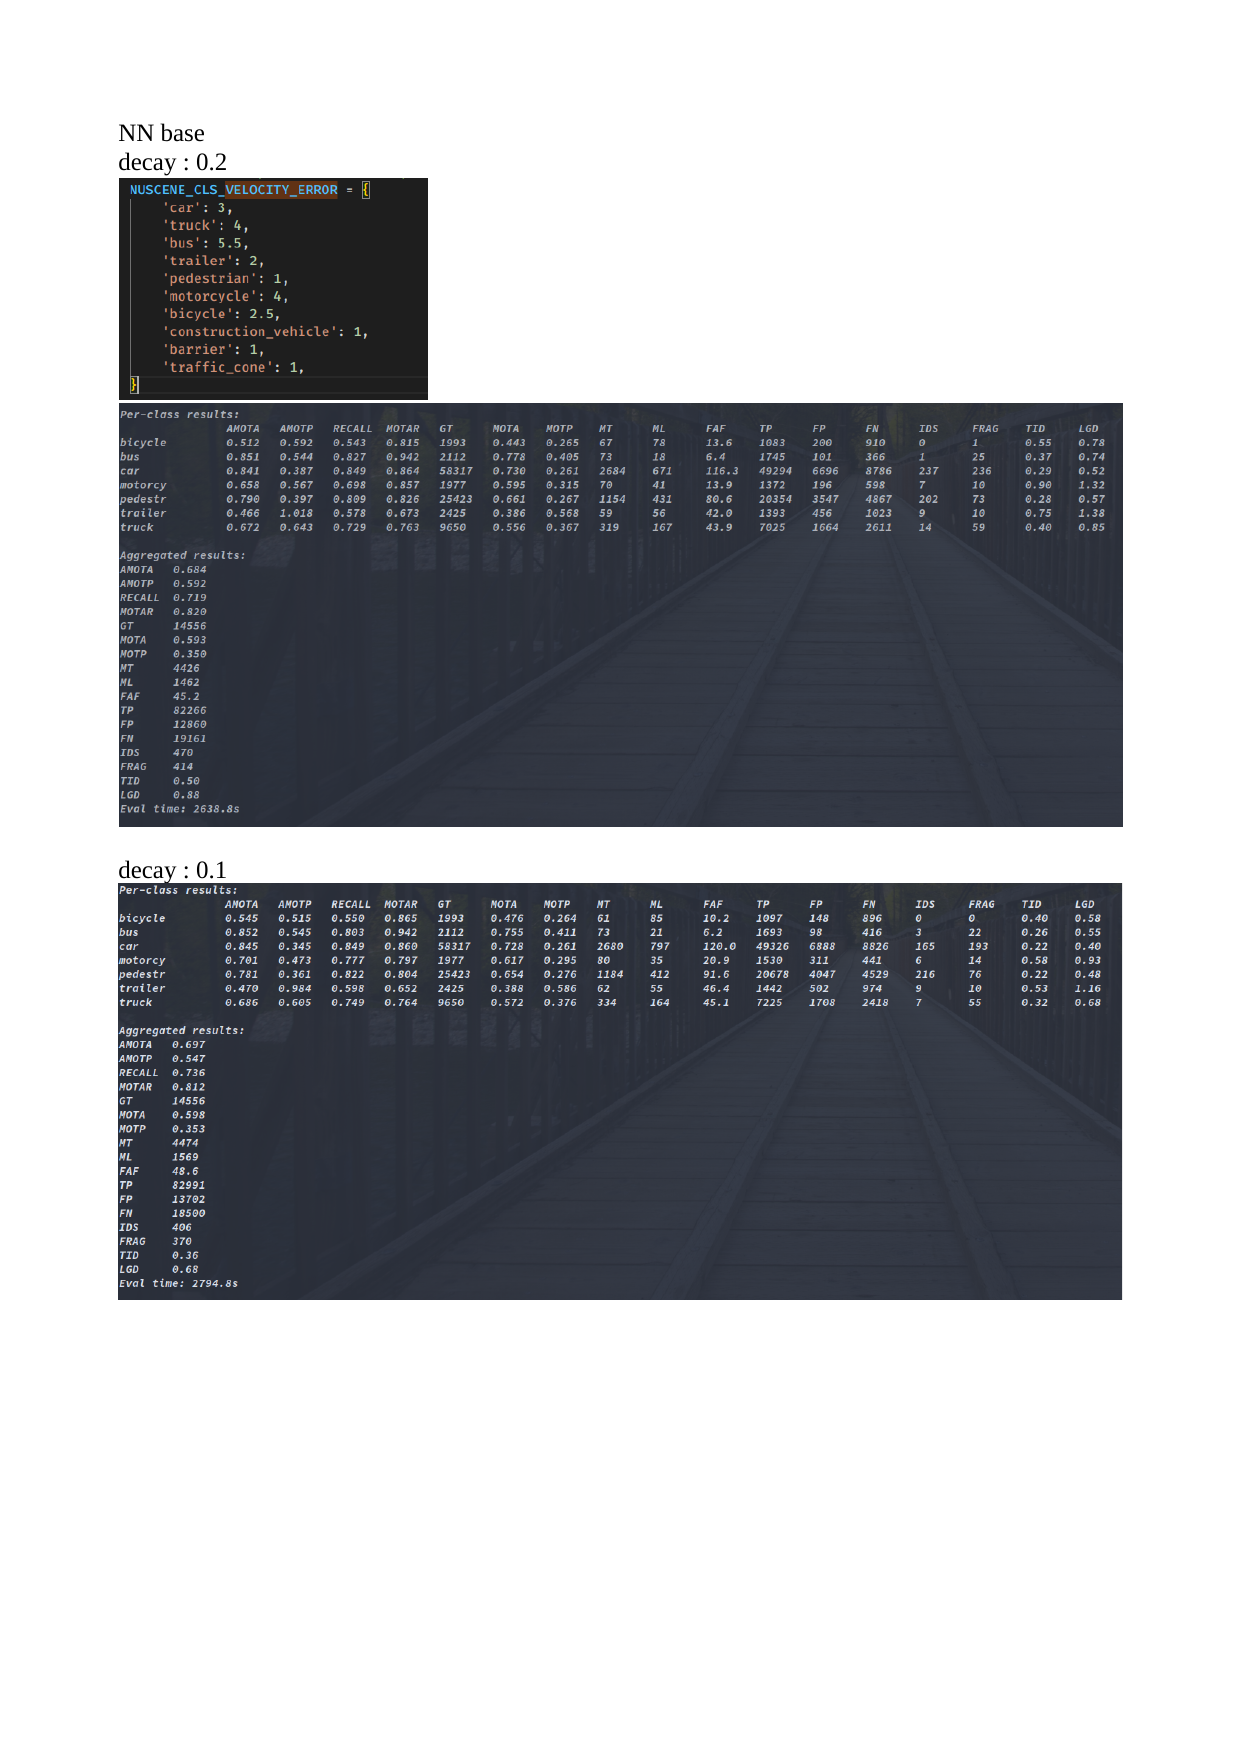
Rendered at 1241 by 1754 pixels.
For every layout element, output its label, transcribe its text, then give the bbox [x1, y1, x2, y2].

picture [119, 403, 1123, 827]
picture [119, 178, 428, 400]
text NN base [118, 118, 1122, 147]
text decay : 0.1 [118, 855, 1122, 883]
text decay : 0.2 [118, 147, 1122, 176]
picture [118, 883, 1123, 1300]
